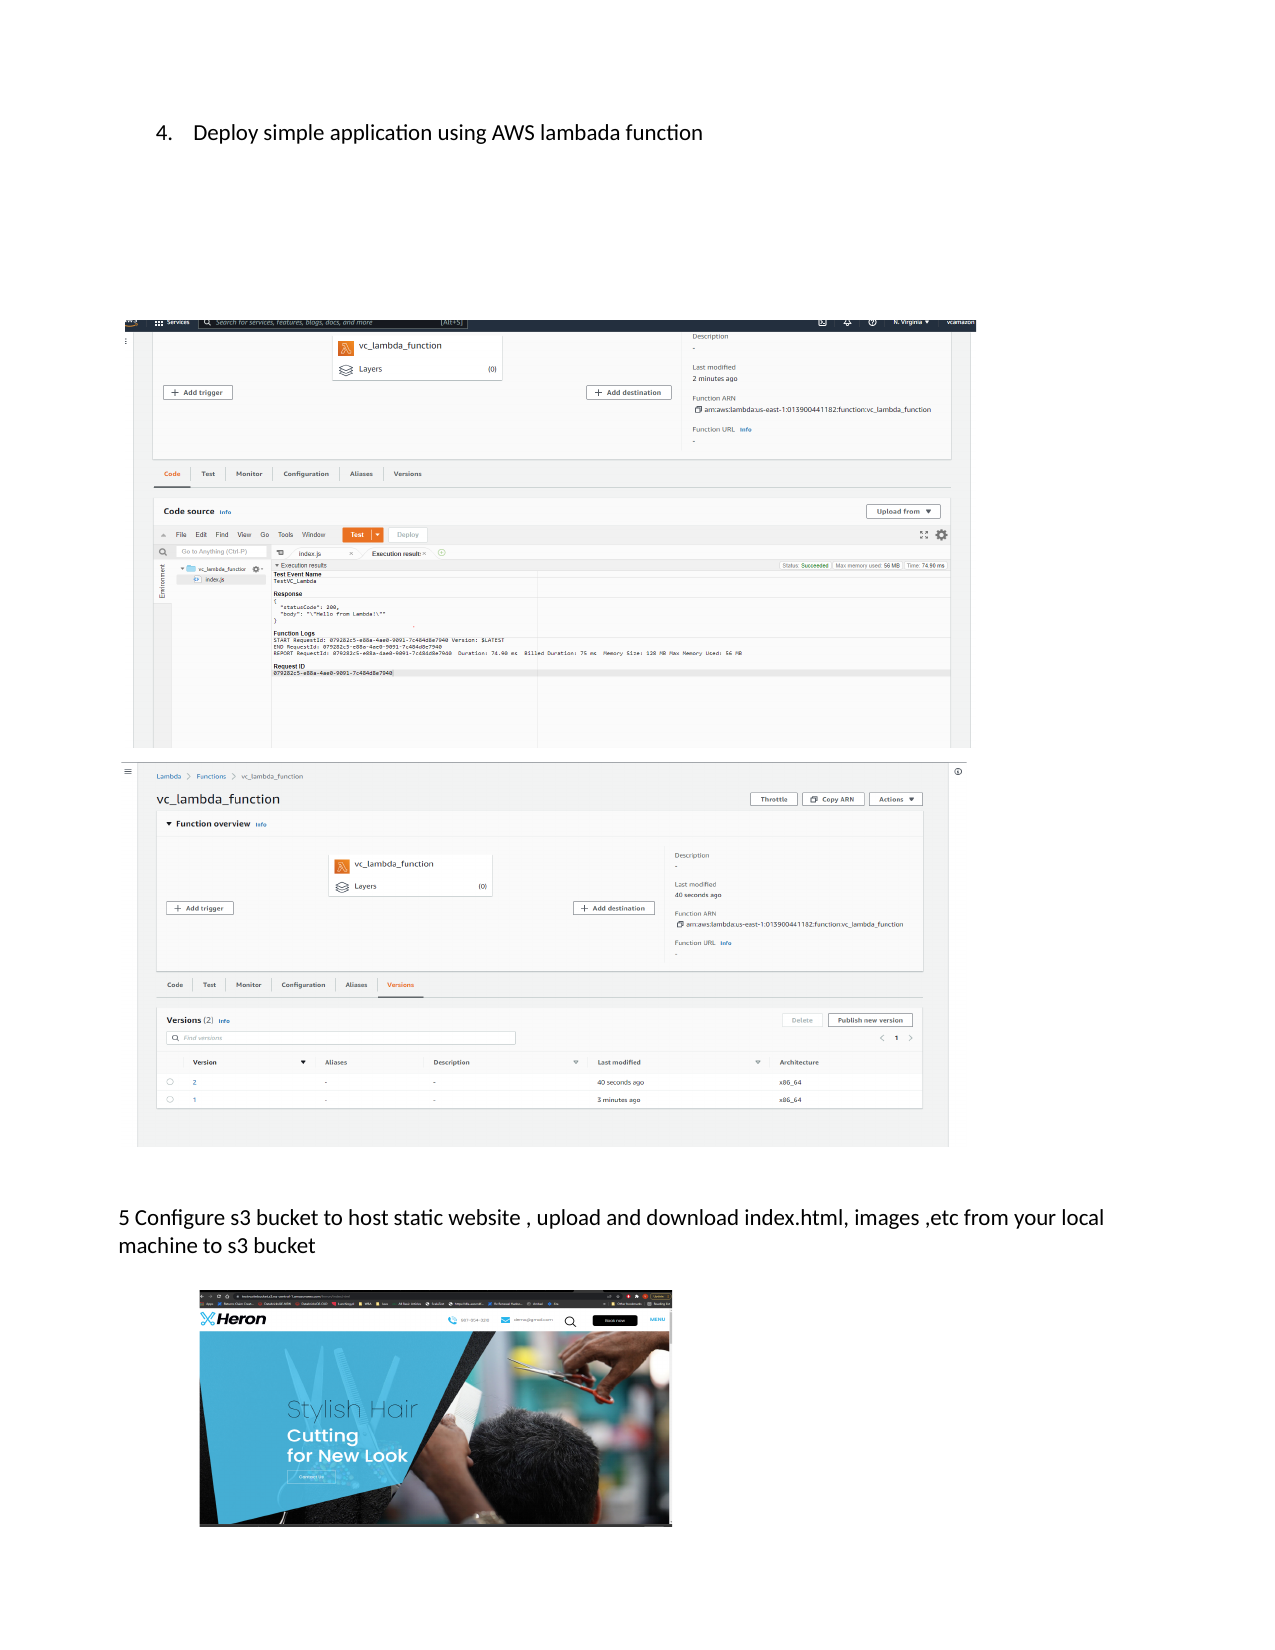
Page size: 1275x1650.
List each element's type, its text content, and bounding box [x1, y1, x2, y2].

picture [199, 1290, 673, 1527]
text 5 Configure s3 bucket to host static website , upload and download index.html, images ,etc from your local machine to s3 bucket [118, 1203, 1157, 1259]
picture [125, 320, 977, 748]
picture [121, 762, 967, 1147]
list Deploy simple application using AWS lambada function [156, 118, 1157, 146]
